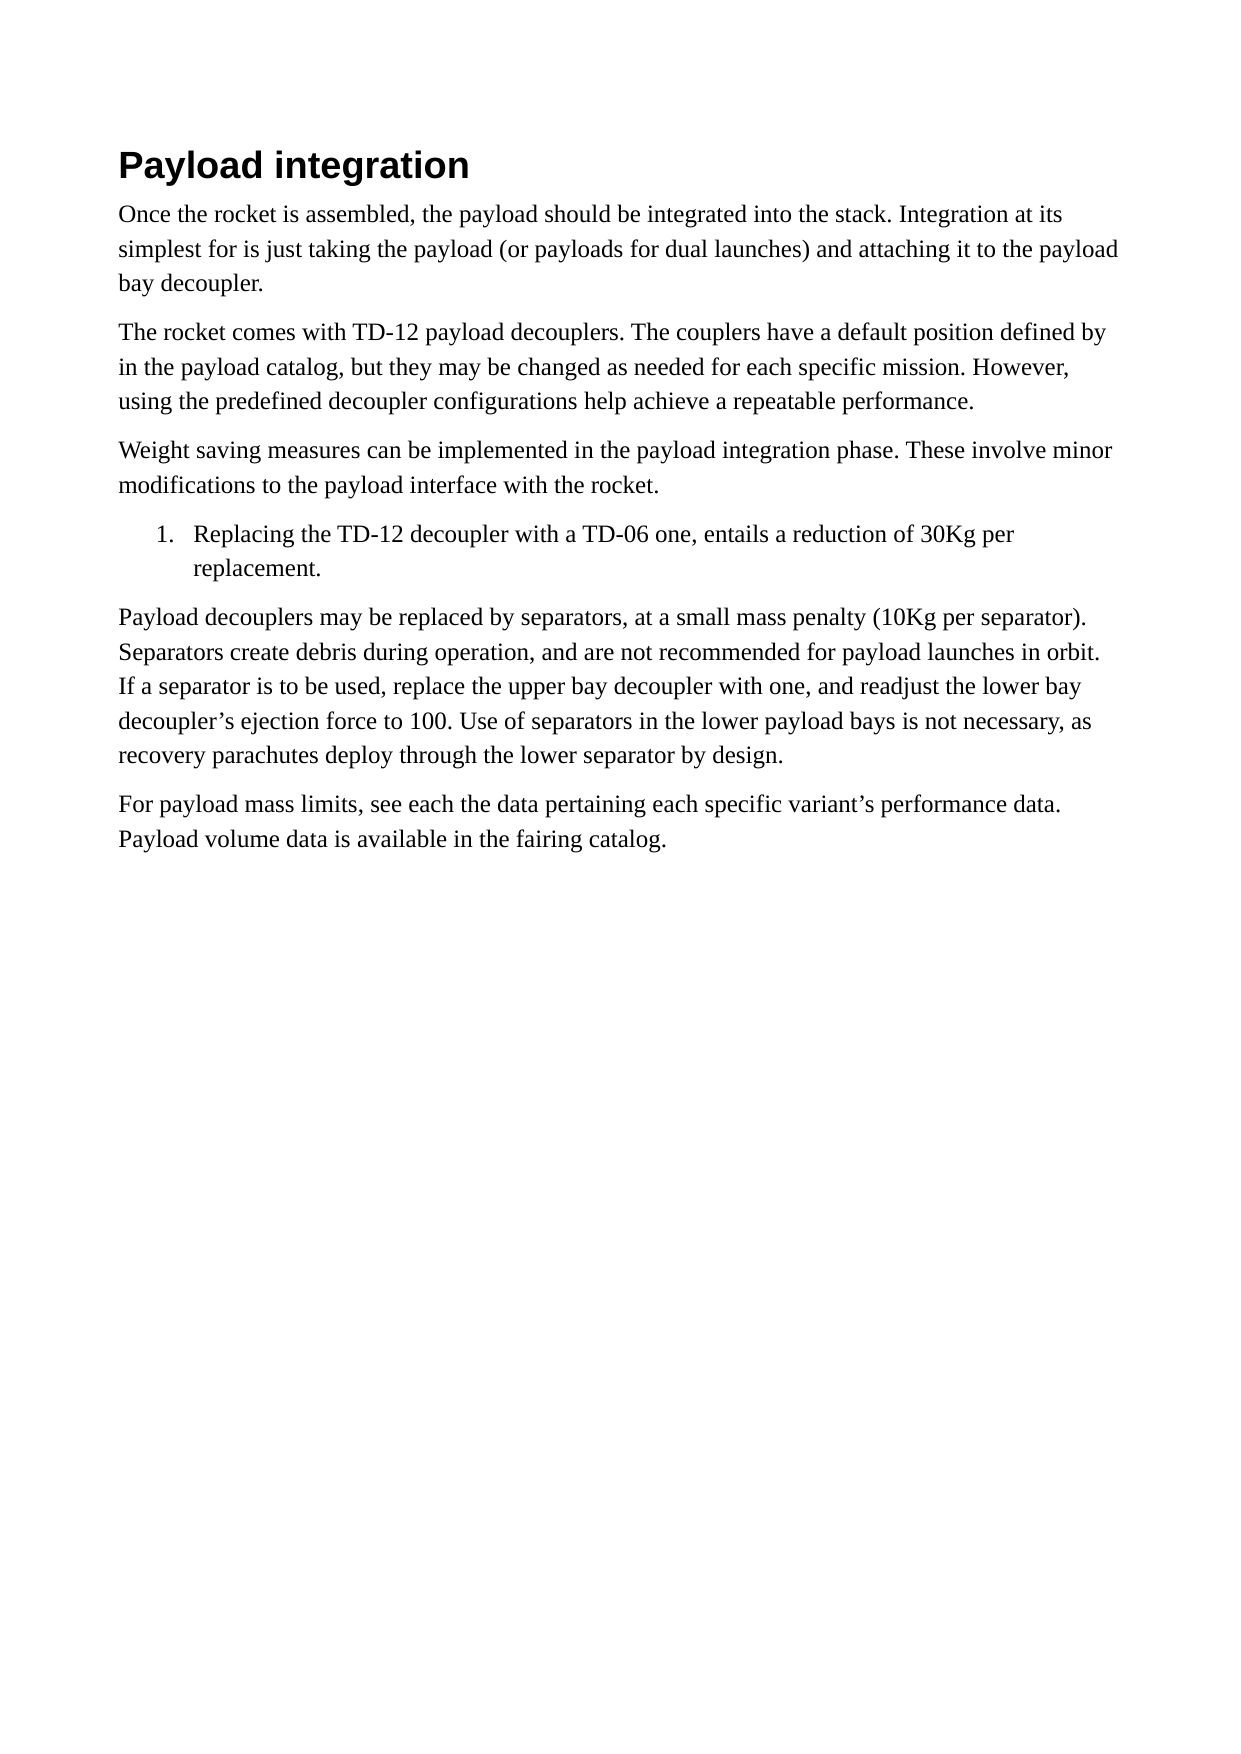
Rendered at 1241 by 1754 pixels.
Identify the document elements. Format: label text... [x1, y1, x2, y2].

text Once the rocket is assembled, the payload should be integrated into the stack. Integration at its simplest for is just taking the payload (or payloads for dual launches) and attaching it to the payload bay decoupler. [118, 199, 1122, 297]
text Weight saving measures can be implemented in the payload integration phase. These involve minor modifications to the payload interface with the rocket. [118, 435, 1122, 498]
list Replacing the TD-12 decoupler with a TD-06 one, entails a reduction of 30Kg per replacement. [156, 519, 1122, 582]
text For payload mass limits, see each the data pertaining each specific variant’s performance data. Payload volume data is available in the fairing catalog. [118, 789, 1122, 853]
subtitle Payload integration [118, 143, 1122, 187]
text Payload decouplers may be replaced by separators, at a small mass penalty (10Kg per separator). Separators create debris during operation, and are not recommended for payload launches in orbit. If a separator is to be used, replace the upper bay decoupler with one, and readjust the lower bay decoupler’s ejection force to 100. Use of separators in the lower payload bays is not necessary, as recovery parachutes deploy through the lower separator by design. [118, 602, 1122, 769]
text The rocket comes with TD-12 payload decouplers. The couplers have a default position defined by in the payload catalog, but they may be changed as needed for each specific mission. However, using the predefined decoupler configurations help achieve a repeatable performance. [118, 317, 1122, 415]
